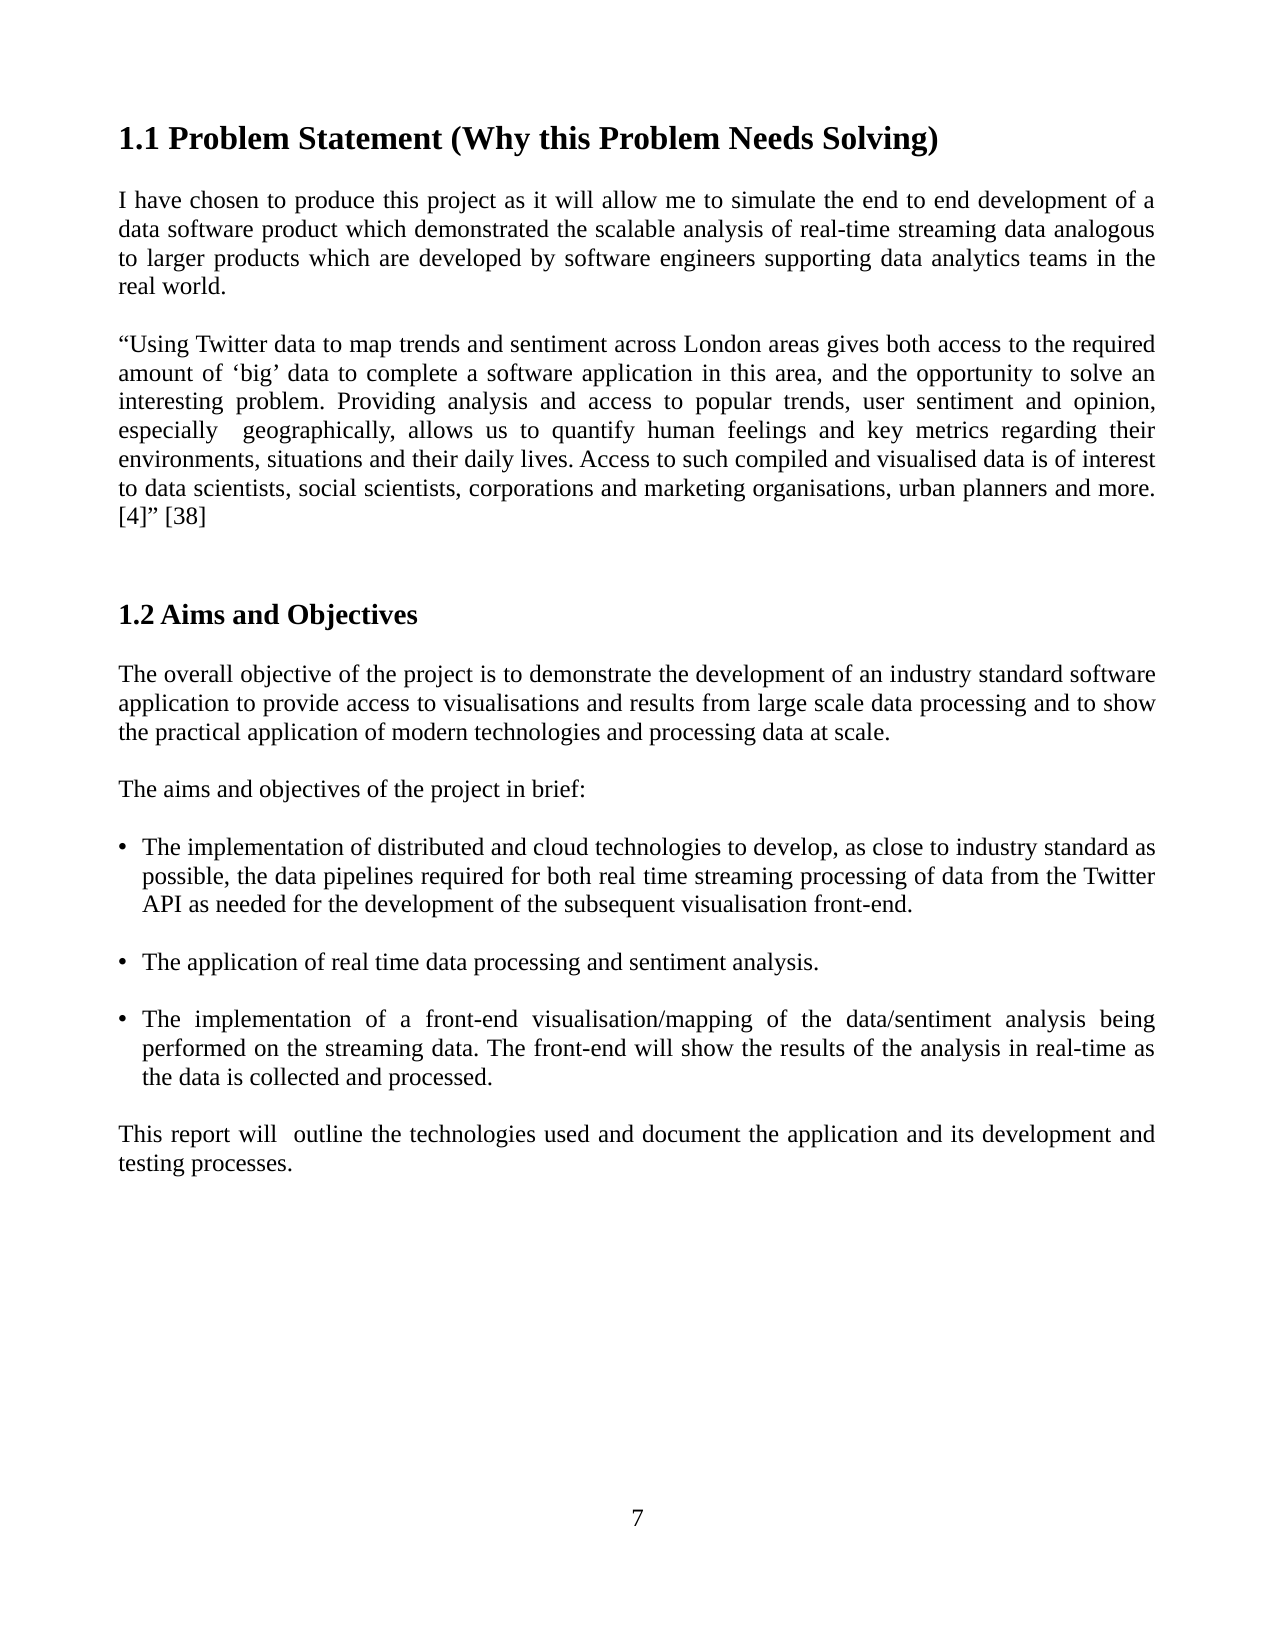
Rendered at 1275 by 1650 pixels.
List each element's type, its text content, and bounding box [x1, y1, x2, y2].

text The aims and objectives of the project in brief: [118, 774, 1157, 803]
text This report will outline the technologies used and document the application and its development and testing processes. [118, 1119, 1157, 1177]
text I have chosen to produce this project as it will allow me to simulate the end to end development of a data software product which demonstrated the scalable analysis of real-time streaming data analogous to larger products which are developed by software engineers supporting data analytics teams in the real world. [118, 185, 1157, 300]
list The implementation of a front-end visualisation/mapping of the data/sentiment analysis being performed on the streaming data. The front-end will show the results of the analysis in real-time as the data is collected and processed. [118, 1004, 1157, 1091]
list The implementation of distributed and cloud technologies to develop, as close to industry standard as possible, the data pipelines required for both real time streaming processing of data from the Twitter API as needed for the development of the subsequent visualisation front-end. [118, 832, 1157, 918]
text 1.2 Aims and Objectives [118, 597, 1157, 631]
text The overall objective of the project is to demonstrate the development of an industry standard software application to provide access to visualisations and results from large scale data processing and to show the practical application of modern technologies and processing data at scale. [118, 659, 1157, 746]
text 1.1 Problem Statement (Why this Problem Needs Solving) [118, 118, 1157, 156]
text “Using Twitter data to map trends and sentiment across London areas gives both access to the required amount of ‘big’ data to complete a software application in this area, and the opportunity to solve an interesting problem. Providing analysis and access to popular trends, user sentiment and opinion, especially geographically, allows us to quantify human feelings and key metrics regarding their environments, situations and their daily lives. Access to such compiled and visualised data is of interest to data scientists, social scientists, corporations and marketing organisations, urban planners and more. [4]” [38] [118, 329, 1157, 530]
list The application of real time data processing and sentiment analysis. [118, 947, 1157, 976]
